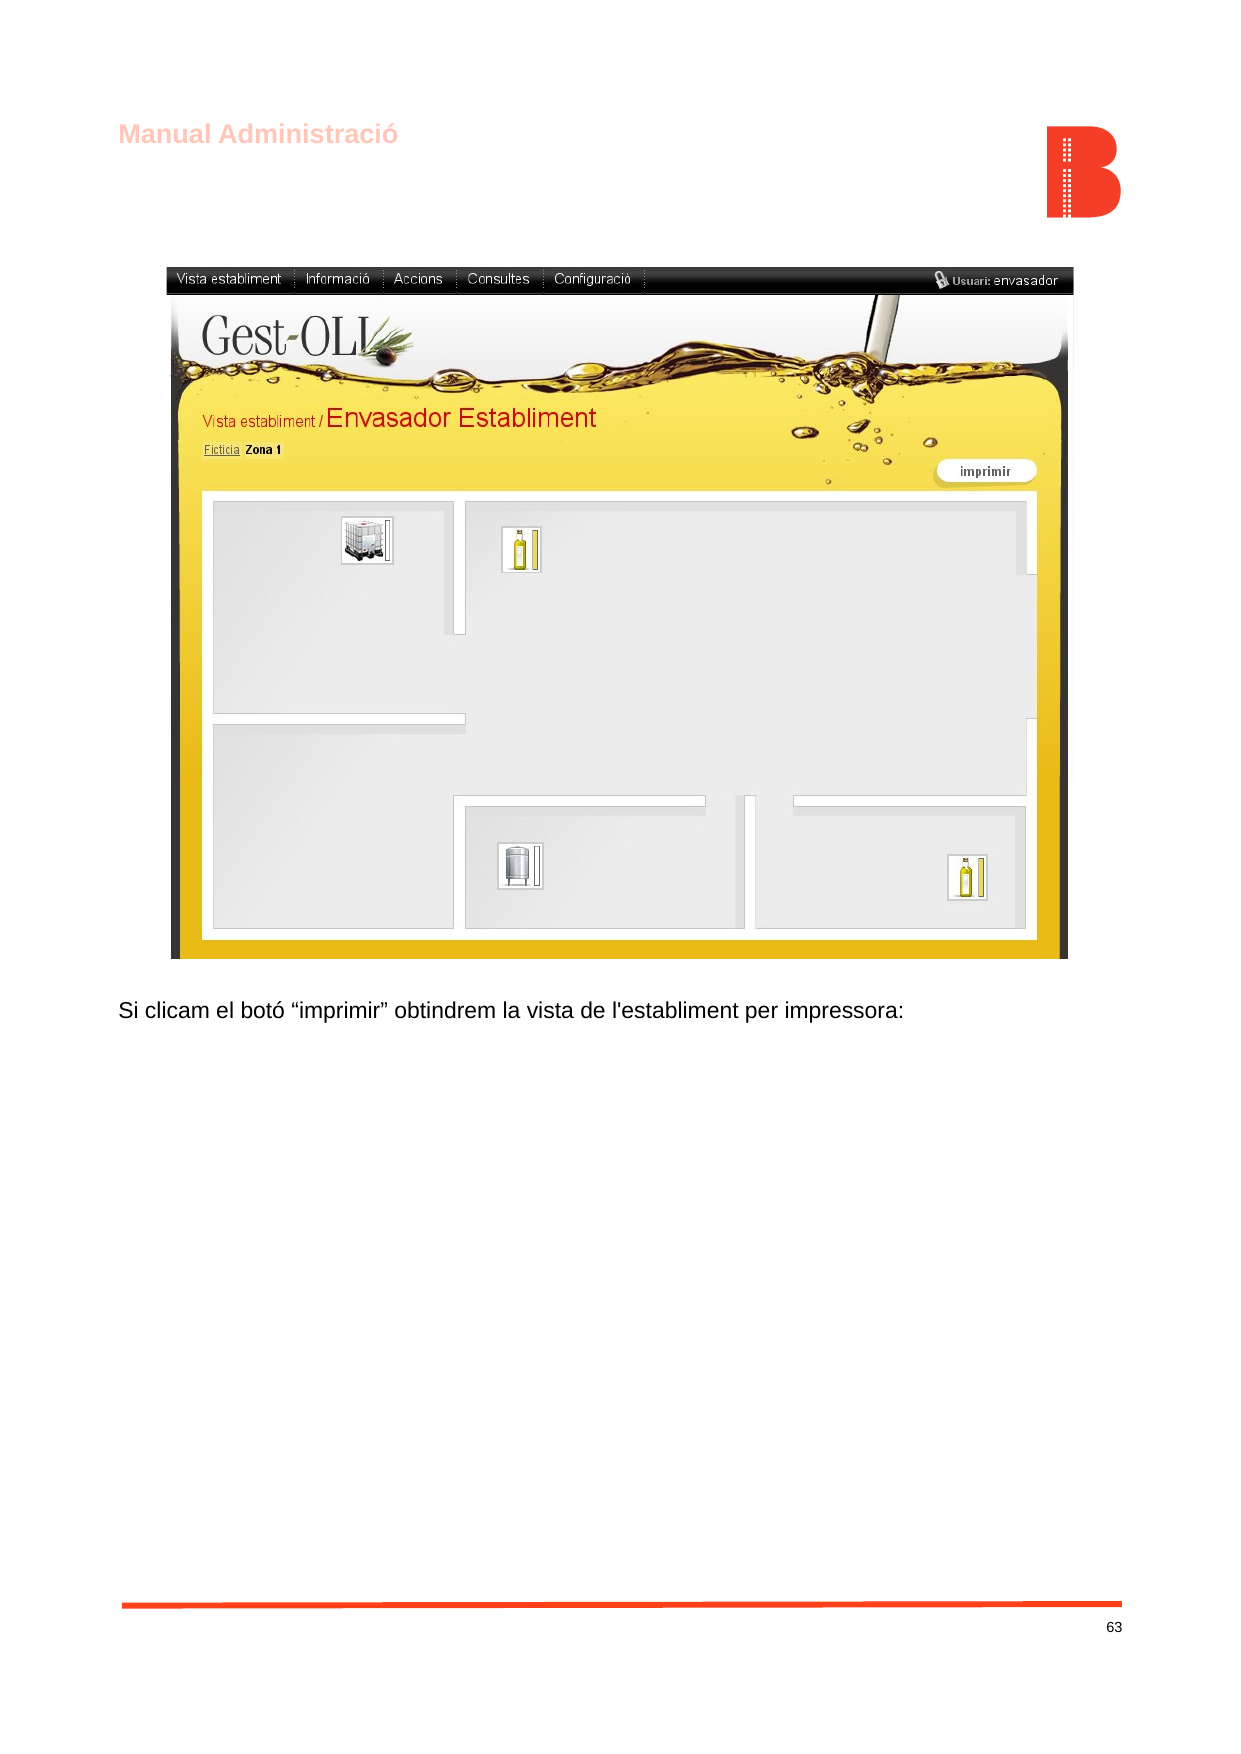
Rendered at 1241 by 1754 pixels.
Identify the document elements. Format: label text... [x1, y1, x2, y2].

picture [166, 267, 1074, 959]
picture [1036, 124, 1130, 221]
text Si clicam el botó “imprimir” obtindrem la vista de l'establiment per impressora: [118, 997, 1122, 1024]
